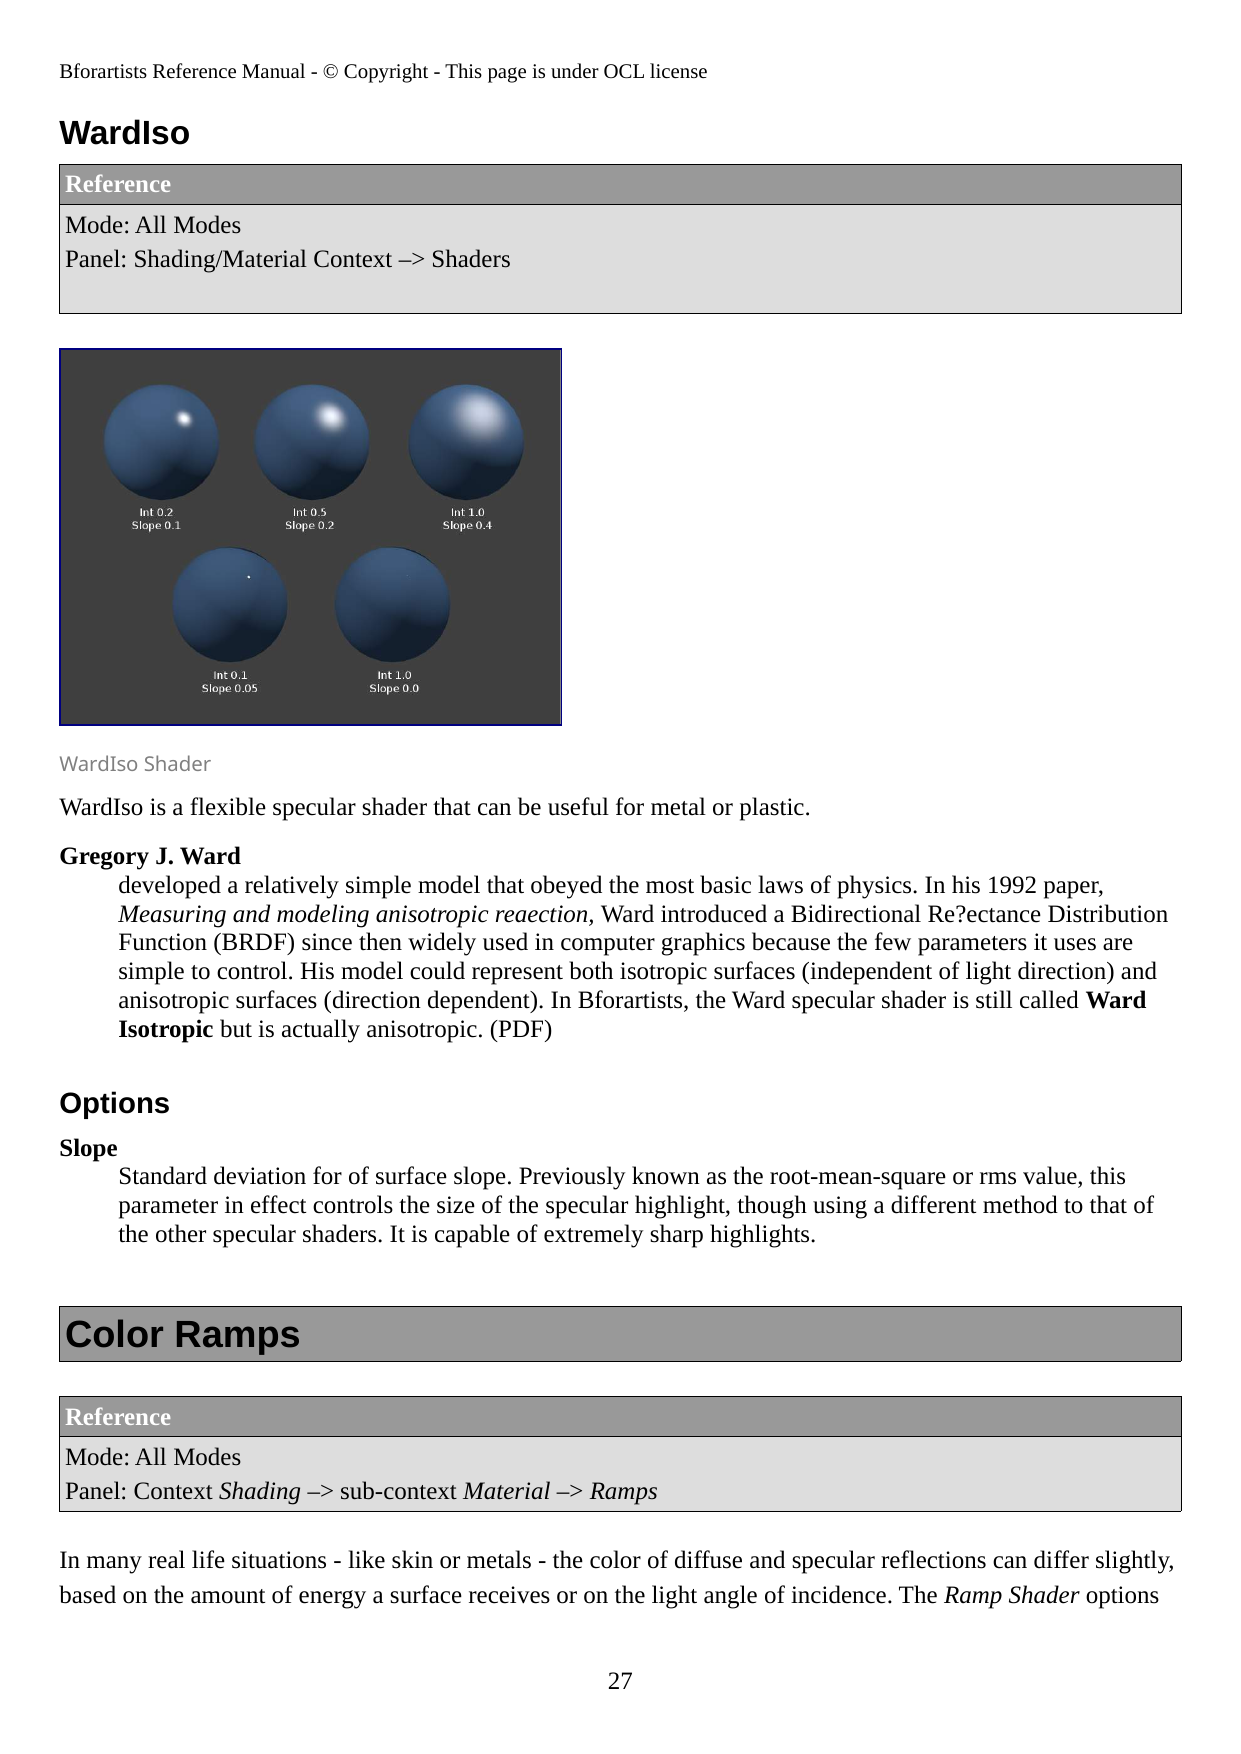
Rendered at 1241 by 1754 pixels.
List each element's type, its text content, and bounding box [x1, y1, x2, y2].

text WardIso Shader [59, 746, 1181, 777]
table_cell Mode: All Modes Panel: Shading/Material Context –> Shaders [60, 205, 1181, 313]
picture [61, 350, 561, 724]
subtitle WardIso [59, 113, 1181, 151]
table_cell Mode: All Modes Panel: Context Shading –> sub-context Material –> Ramps [60, 1437, 1181, 1511]
list Standard deviation for of surface slope. Previously known as the root-mean-square or rms value, this parameter in effect controls the size of the specular highlight, though using a different method to that of the other specular shaders. It is capable of extremely sharp highlights. [118, 1161, 1181, 1248]
subtitle Gregory J. Ward [59, 841, 1181, 870]
text In many real life situations - like skin or metals - the color of diffuse and specular reflections can differ slightly, based on the amount of energy a surface receives or on the light angle of incidence. The Ramp Shader options [59, 1545, 1181, 1609]
subtitle Slope [59, 1133, 1181, 1161]
table_header Color Ramps [60, 1307, 1181, 1361]
table_header Reference [60, 165, 1181, 204]
text WardIso is a flexible specular shader that can be useful for metal or plastic. [59, 792, 1181, 821]
list developed a relatively simple model that obeyed the most basic laws of physics. In his 1992 paper, Measuring and modeling anisotropic reaection, Ward introduced a Bidirectional Re?ectance Distribution Function (BRDF) since then widely used in computer graphics because the few parameters it uses are simple to control. His model could represent both isotropic surfaces (independent of light direction) and anisotropic surfaces (direction dependent). In Bforartists, the Ward specular shader is still called Ward Isotropic but is actually anisotropic. (PDF) [118, 870, 1181, 1042]
table_header Reference [60, 1397, 1181, 1436]
subtitle Options [59, 1086, 1181, 1120]
